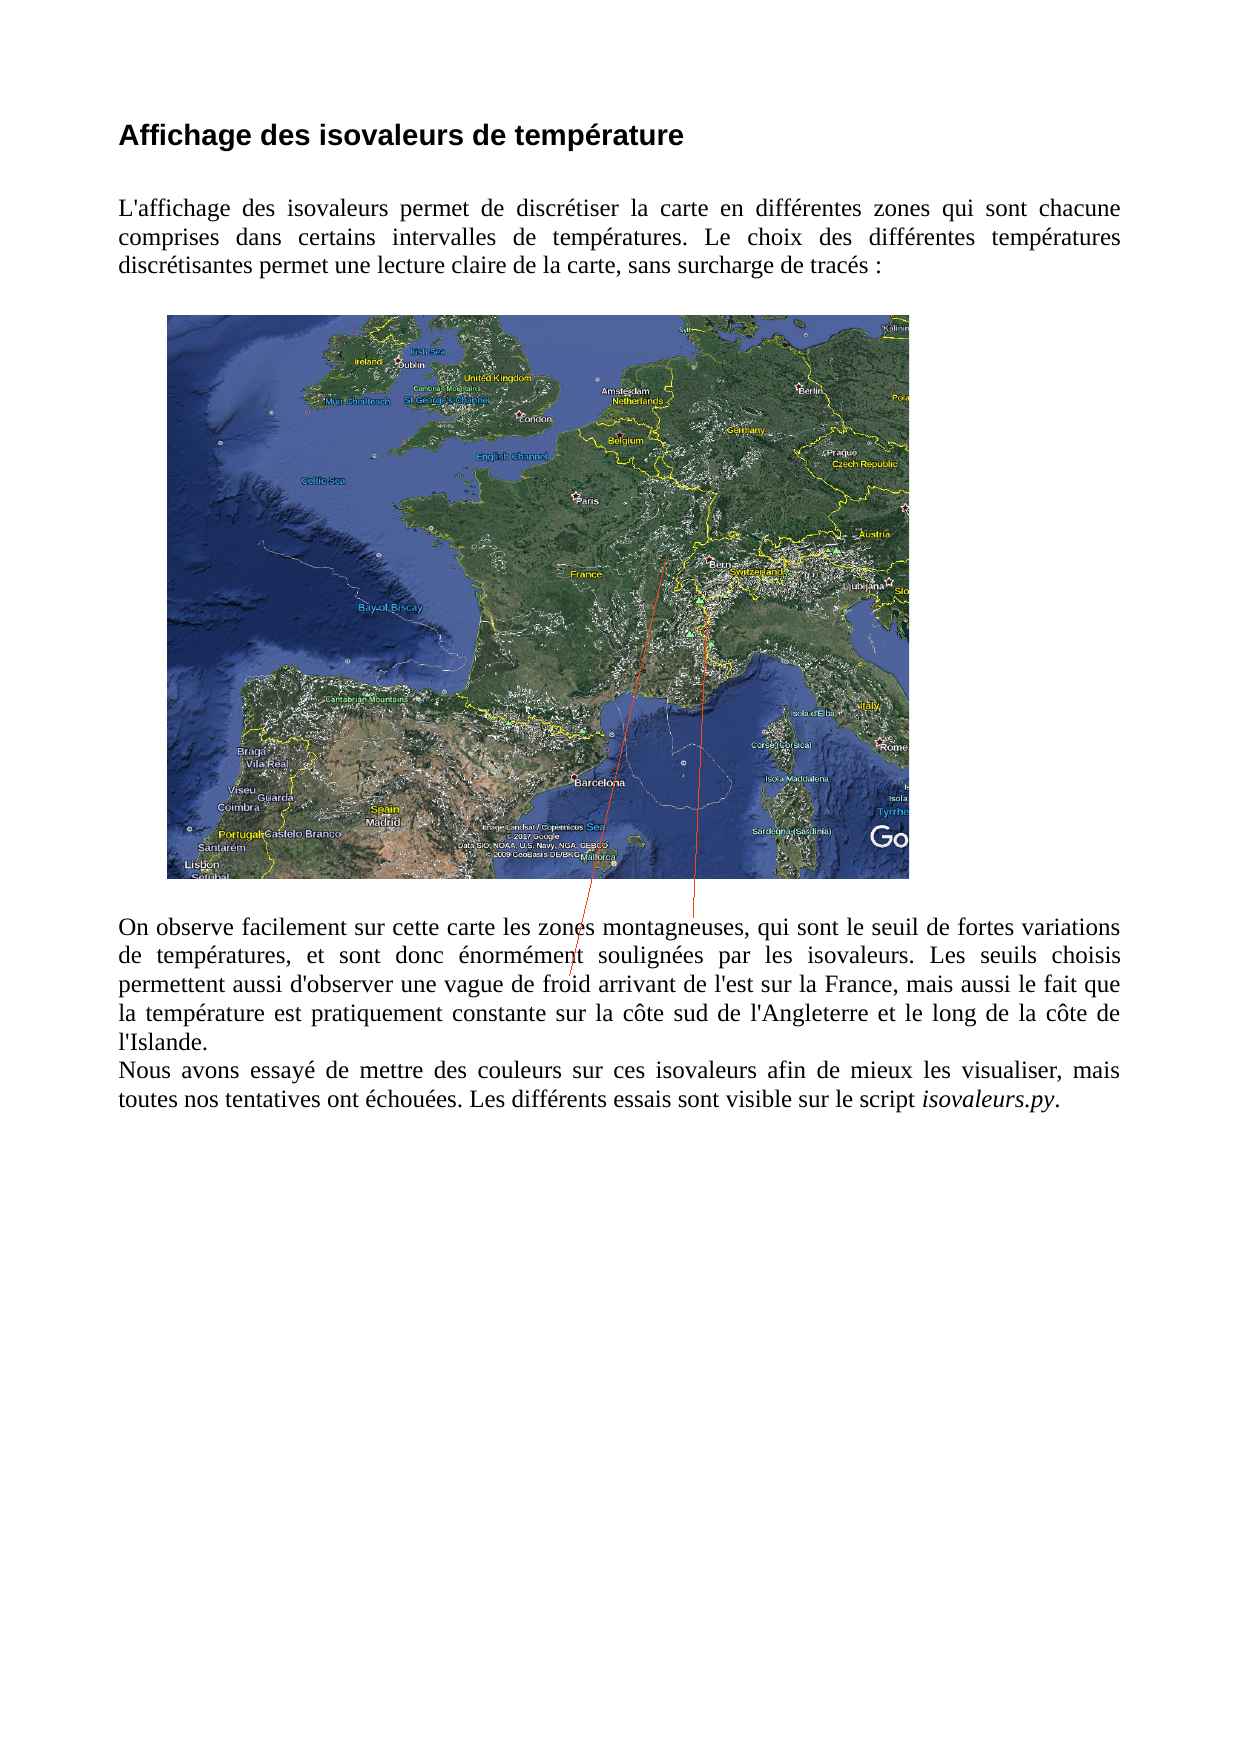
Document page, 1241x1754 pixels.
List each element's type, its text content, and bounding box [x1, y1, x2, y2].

picture [167, 315, 910, 879]
text L'affichage des isovaleurs permet de discrétiser la carte en différentes zones qui sont chacune comprises dans certains intervalles de températures. Le choix des différentes températures discrétisantes permet une lecture claire de la carte, sans surcharge de tracés : [118, 193, 1122, 279]
subtitle Affichage des isovaleurs de température [118, 118, 1122, 152]
text On observe facilement sur cette carte les zones montagneuses, qui sont le seuil de fortes variations de températures, et sont donc énormément soulignées par les isovaleurs. Les seuils choisis permettent aussi d'observer une vague de froid arrivant de l'est sur la France, mais aussi le fait que la température est pratiquement constante sur la côte sud de l'Angleterre et le long de la côte de l'Islande. [118, 912, 1122, 1056]
text Nous avons essayé de mettre des couleurs sur ces isovaleurs afin de mieux les visualiser, mais toutes nos tentatives ont échouées. Les différents essais sont visible sur le script isovaleurs.py. [118, 1056, 1122, 1113]
